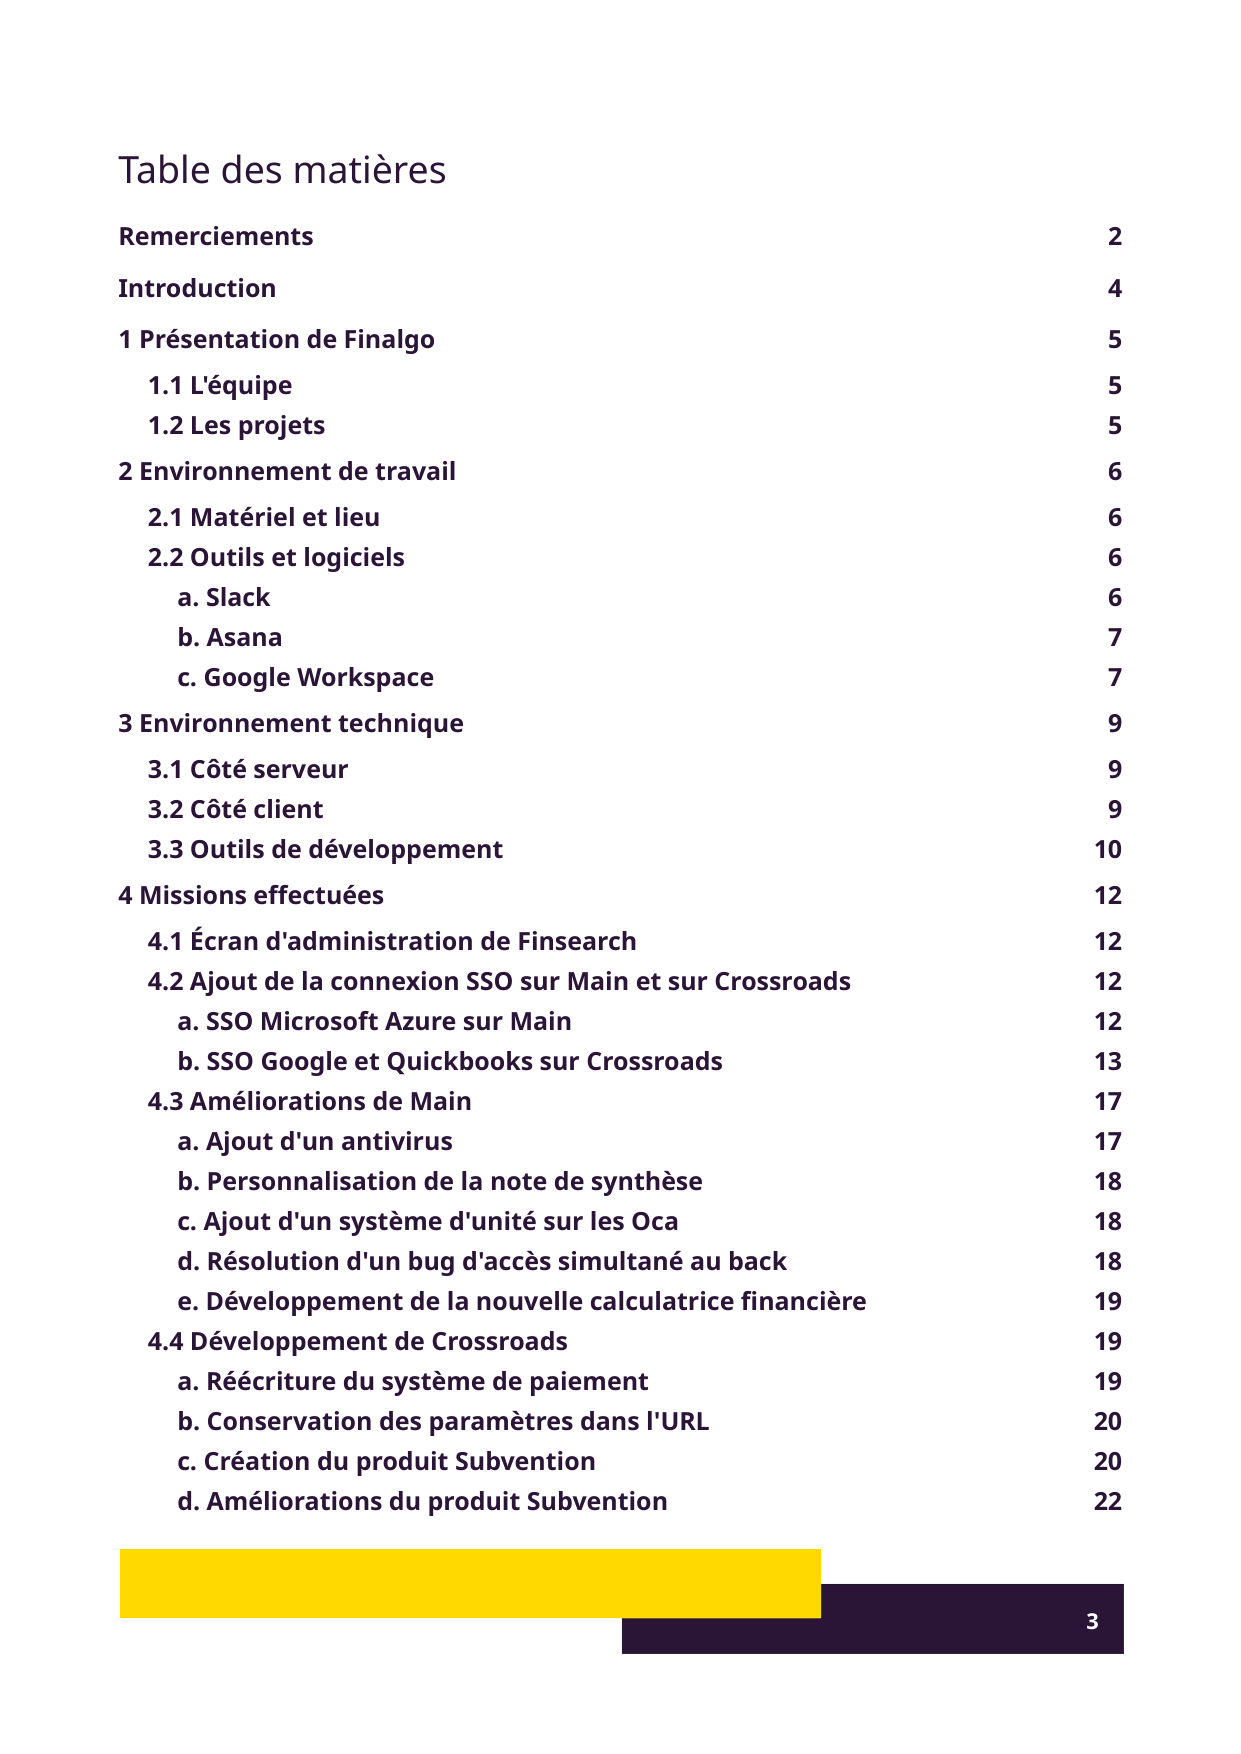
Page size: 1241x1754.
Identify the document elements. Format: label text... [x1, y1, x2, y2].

subtitle Table des matières [118, 143, 1122, 194]
text 2.2 Outils et logiciels 6 [148, 540, 1122, 574]
text 4.1 Écran d'administration de Finsearch 12 [148, 923, 1122, 957]
text b. Conservation des paramètres dans l'URL 20 [177, 1403, 1122, 1437]
text 1.2 Les projets 5 [148, 408, 1122, 442]
text 3.3 Outils de développement 10 [148, 831, 1122, 866]
text e. Développement de la nouvelle calculatrice financière 19 [177, 1283, 1122, 1317]
text 4.3 Améliorations de Main 17 [148, 1083, 1122, 1117]
text Introduction 4 [118, 270, 1122, 304]
text 4.2 Ajout de la connexion SSO sur Main et sur Crossroads 12 [148, 963, 1122, 997]
text c. Création du produit Subvention 20 [177, 1443, 1122, 1477]
text d. Améliorations du produit Subvention 22 [177, 1483, 1122, 1517]
text a. Réécriture du système de paiement 19 [177, 1363, 1122, 1397]
text 3.1 Côté serveur 9 [148, 751, 1122, 786]
text 1.1 L'équipe 5 [148, 368, 1122, 402]
text 2.1 Matériel et lieu 6 [148, 500, 1122, 534]
text b. Personnalisation de la note de synthèse 18 [177, 1163, 1122, 1197]
text a. Slack 6 [177, 580, 1122, 614]
text b. Asana 7 [177, 620, 1122, 654]
text 3.2 Côté client 9 [148, 791, 1122, 826]
text a. SSO Microsoft Azure sur Main 12 [177, 1003, 1122, 1037]
text 4.4 Développement de Crossroads 19 [148, 1323, 1122, 1357]
text 2 Environnement de travail 6 [118, 454, 1122, 488]
text 4 Missions effectuées 12 [118, 877, 1122, 911]
text a. Ajout d'un antivirus 17 [177, 1123, 1122, 1157]
picture [119, 1549, 1124, 1654]
text c. Google Workspace 7 [177, 660, 1122, 694]
text 1 Présentation de Finalgo 5 [118, 322, 1122, 356]
text c. Ajout d'un système d'unité sur les Oca 18 [177, 1203, 1122, 1237]
text d. Résolution d'un bug d'accès simultané au back 18 [177, 1243, 1122, 1277]
text 3 Environnement technique 9 [118, 706, 1122, 739]
text b. SSO Google et Quickbooks sur Crossroads 13 [177, 1043, 1122, 1077]
text Remerciements 2 [118, 218, 1122, 252]
